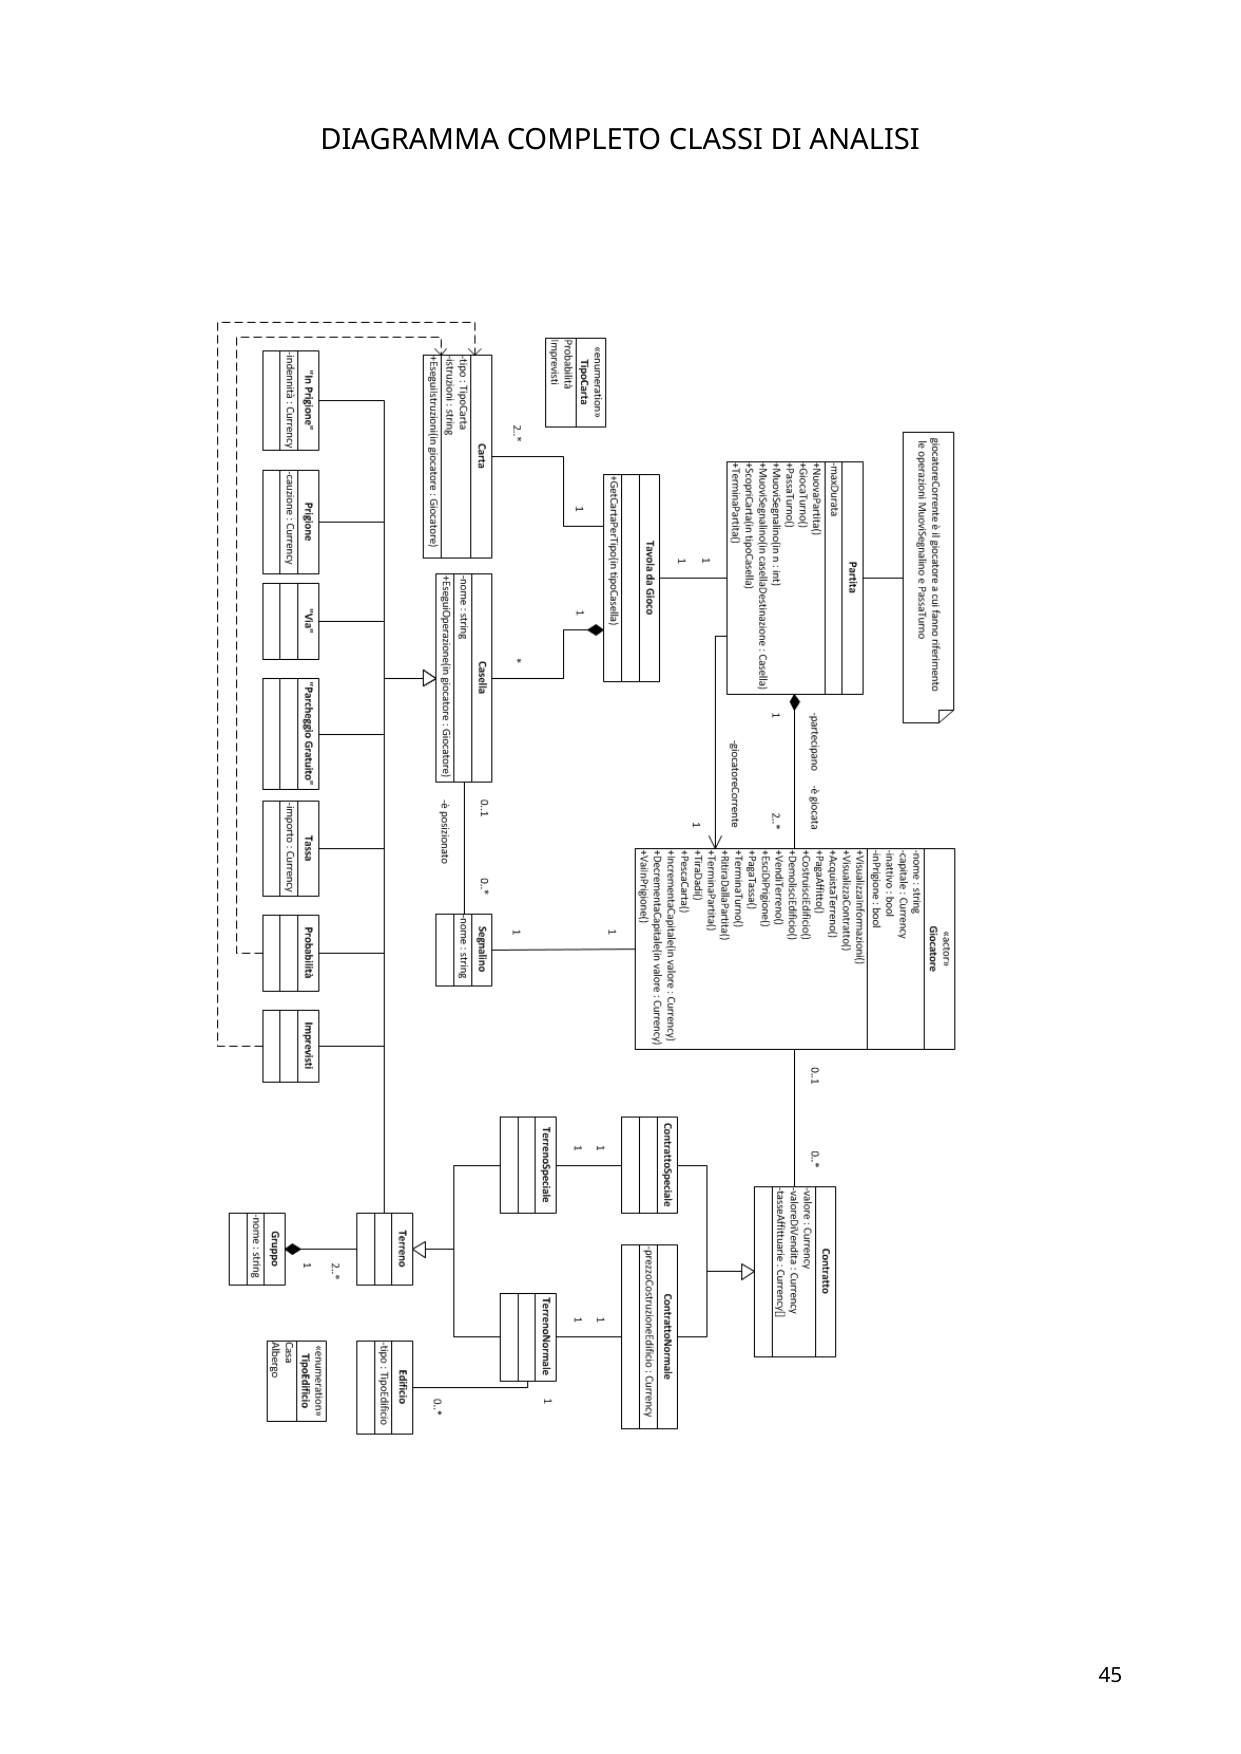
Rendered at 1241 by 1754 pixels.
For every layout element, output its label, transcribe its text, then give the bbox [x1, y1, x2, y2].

text DIAGRAMMA COMPLETO CLASSI DI ANALISI [118, 118, 1122, 158]
